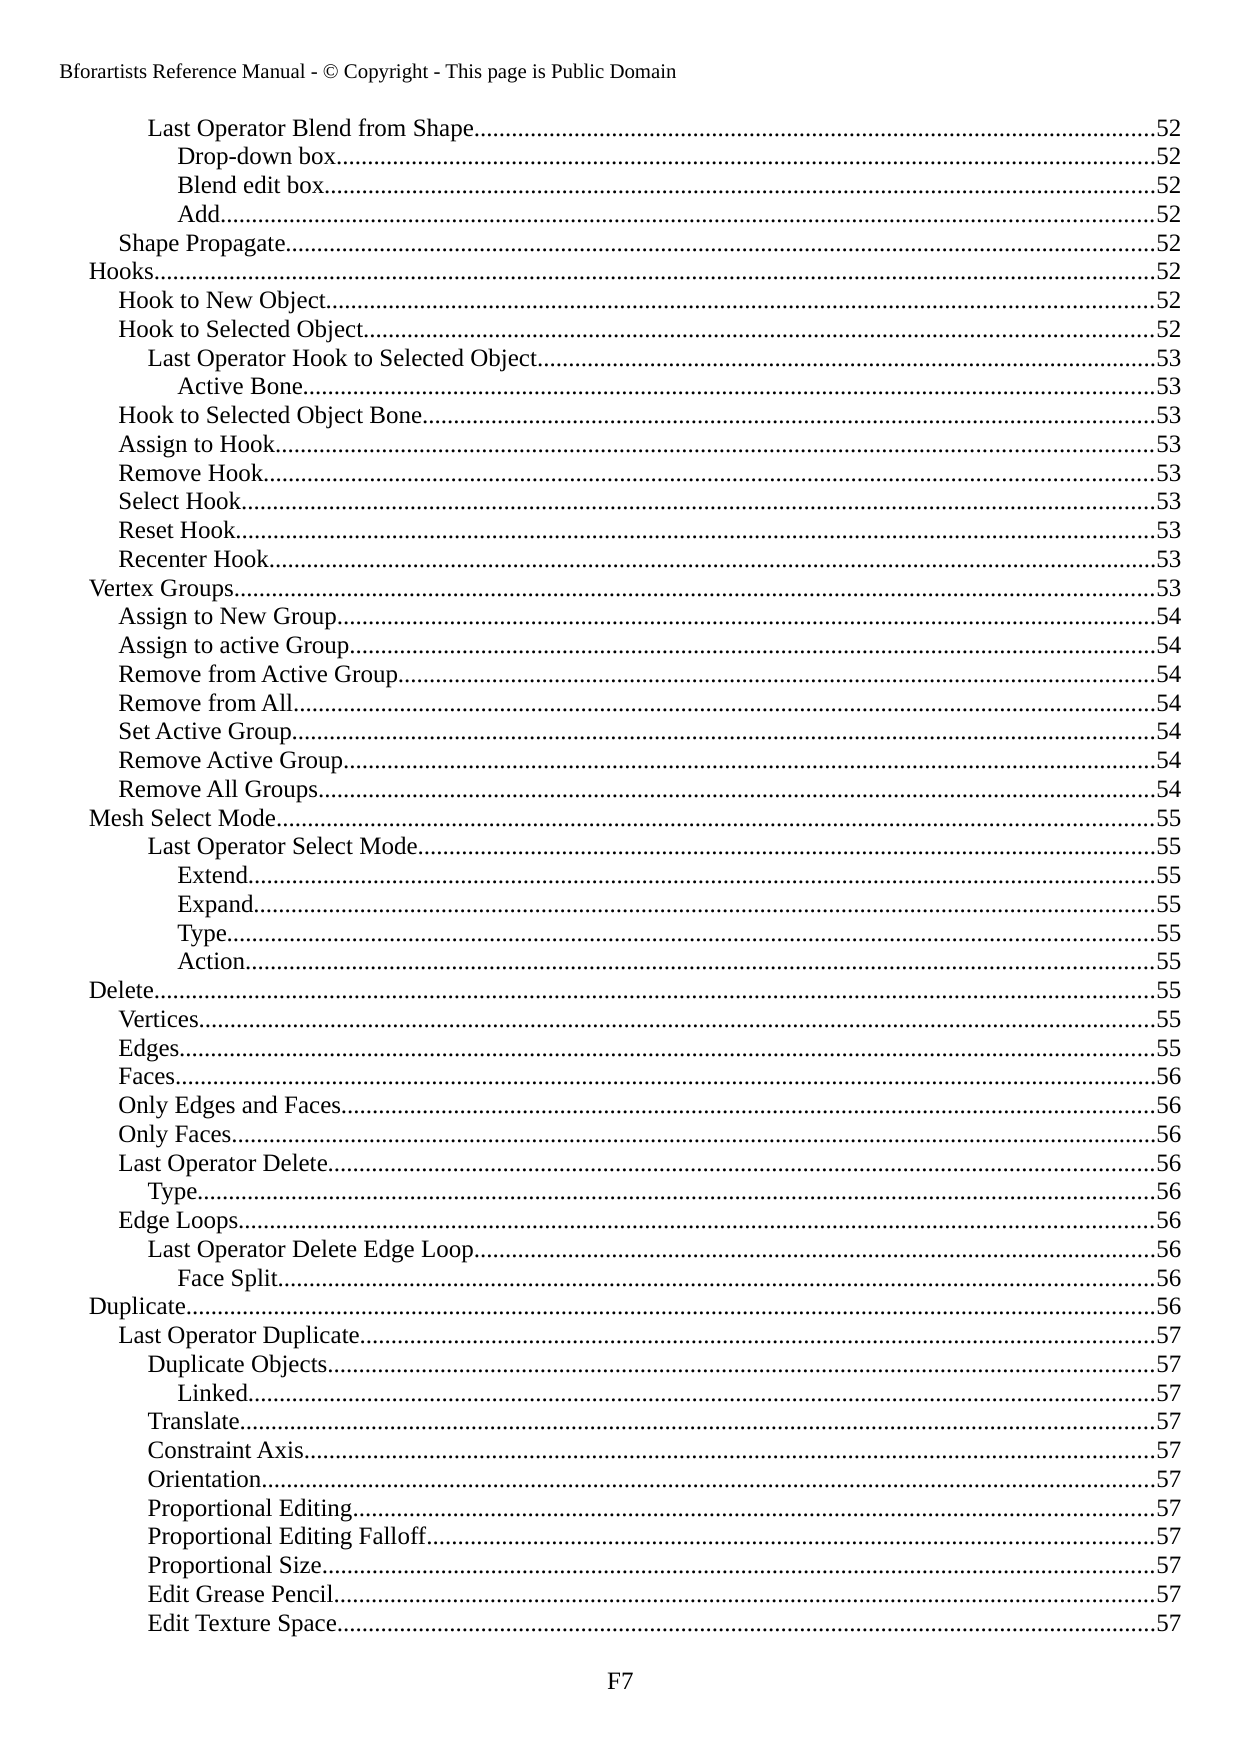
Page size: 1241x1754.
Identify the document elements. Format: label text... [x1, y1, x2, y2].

text Last Operator Delete 56 [118, 1148, 1181, 1176]
text Recenter Hook 53 [118, 544, 1181, 573]
text Assign to New Group 54 [118, 601, 1181, 630]
text Edge Loops 56 [118, 1205, 1181, 1234]
text Only Faces 56 [118, 1119, 1181, 1148]
text Hook to Selected Object Bone 53 [118, 400, 1181, 429]
text Assign to active Group 54 [118, 630, 1181, 659]
text Edit Grease Pencil 57 [147, 1579, 1181, 1608]
text Type 55 [177, 918, 1181, 946]
text Vertex Groups 53 [88, 573, 1181, 601]
text Last Operator Duplicate 57 [118, 1320, 1181, 1349]
text Translate 57 [147, 1406, 1181, 1435]
text Mesh Select Mode 55 [88, 803, 1181, 831]
text Type 56 [147, 1176, 1181, 1205]
text Action 55 [177, 946, 1181, 975]
text Delete 55 [88, 975, 1181, 1004]
text Hook to New Object 52 [118, 285, 1181, 314]
text Edges 55 [118, 1033, 1181, 1061]
text Proportional Editing Falloff 57 [147, 1521, 1181, 1550]
text Blend edit box 52 [177, 170, 1181, 199]
text Faces 56 [118, 1061, 1181, 1090]
text Assign to Hook 53 [118, 429, 1181, 458]
text Remove from All 54 [118, 688, 1181, 716]
text Select Hook 53 [118, 486, 1181, 515]
text Duplicate Objects 57 [147, 1349, 1181, 1378]
text Last Operator Select Mode 55 [147, 831, 1181, 860]
text Shape Propagate 52 [118, 228, 1181, 256]
text Face Split 56 [177, 1263, 1181, 1291]
text Drop-down box 52 [177, 141, 1181, 170]
text Duplicate 56 [88, 1291, 1181, 1320]
text Proportional Size 57 [147, 1550, 1181, 1579]
text Reset Hook 53 [118, 515, 1181, 544]
text Set Active Group 54 [118, 716, 1181, 745]
text Remove Active Group 54 [118, 745, 1181, 774]
text Edit Texture Space 57 [147, 1608, 1181, 1636]
text Only Edges and Faces 56 [118, 1090, 1181, 1119]
text Add 52 [177, 199, 1181, 228]
text Constraint Axis 57 [147, 1435, 1181, 1464]
text Hooks 52 [88, 256, 1181, 285]
text Vertices 55 [118, 1004, 1181, 1033]
text Last Operator Blend from Shape 52 [147, 113, 1181, 141]
text Linked 57 [177, 1378, 1181, 1406]
text Remove Hook 53 [118, 458, 1181, 486]
text Expand 55 [177, 889, 1181, 918]
text Remove from Active Group 54 [118, 659, 1181, 688]
text Proportional Editing 57 [147, 1493, 1181, 1521]
text Orientation 57 [147, 1464, 1181, 1493]
text Active Bone 53 [177, 371, 1181, 400]
text Last Operator Delete Edge Loop 56 [147, 1234, 1181, 1263]
text Last Operator Hook to Selected Object 53 [147, 343, 1181, 371]
text Remove All Groups 54 [118, 774, 1181, 803]
text Extend 55 [177, 860, 1181, 889]
text Hook to Selected Object 52 [118, 314, 1181, 343]
